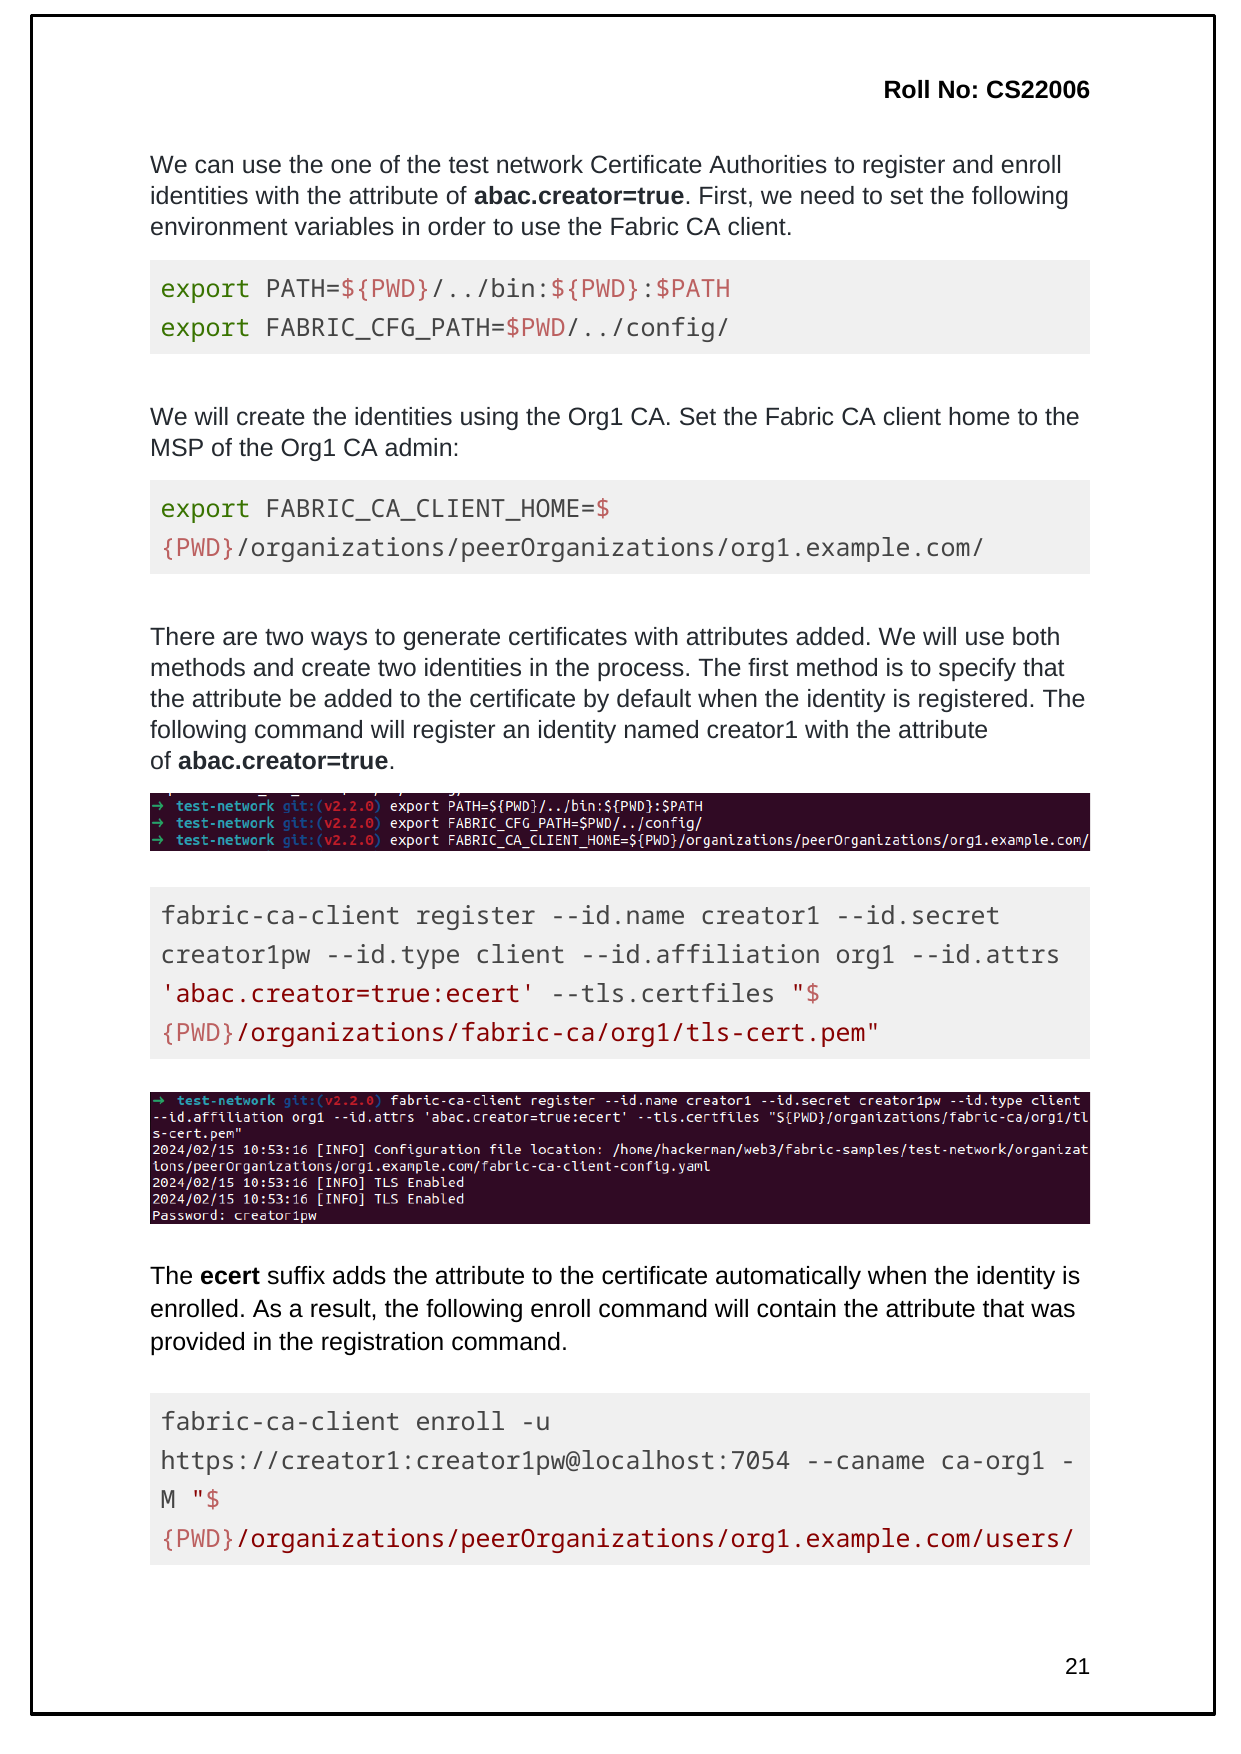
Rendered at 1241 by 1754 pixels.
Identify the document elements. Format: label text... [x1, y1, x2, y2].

text We can use the one of the test network Certificate Authorities to register and enroll identities with the attribute of abac.creator=true. First, we need to set the following environment variables in order to use the Fabric CA client. [150, 150, 1090, 241]
text The ecert suffix adds the attribute to the certificate automatically when the identity is enrolled. As a result, the following enroll command will contain the attribute that was provided in the registration command. [150, 1261, 1090, 1355]
table_header fabric-ca-client register --id.name creator1 --id.secret creator1pw --id.type client --id.affiliation org1 --id.attrs 'abac.creator=true:ecert' --tls.certfiles "${PWD}/organizations/fabric-ca/org1/tls-cert.pem" [150, 887, 1090, 1059]
picture [150, 793, 1091, 851]
table_header export FABRIC_CA_CLIENT_HOME=${PWD}/organizations/peerOrganizations/org1.example.com/ [150, 480, 1090, 574]
picture [150, 1092, 1091, 1224]
table_header export PATH=${PWD}/../bin:${PWD}:$PATH export FABRIC_CFG_PATH=$PWD/../config/ [150, 260, 1090, 354]
text We will create the identities using the Org1 CA. Set the Fabric CA client home to the MSP of the Org1 CA admin: [150, 402, 1090, 461]
text There are two ways to generate certificates with attributes added. We will use both methods and create two identities in the process. The first method is to specify that the attribute be added to the certificate by default when the identity is registered. The following command will register an identity named creator1 with the attribute of abac.creator=true. [150, 622, 1090, 775]
table_header fabric-ca-client enroll -u https://creator1:creator1pw@localhost:7054 --caname ca-org1 -M "${PWD}/organizations/peerOrganizations/org1.example.com/users/ [150, 1393, 1090, 1565]
